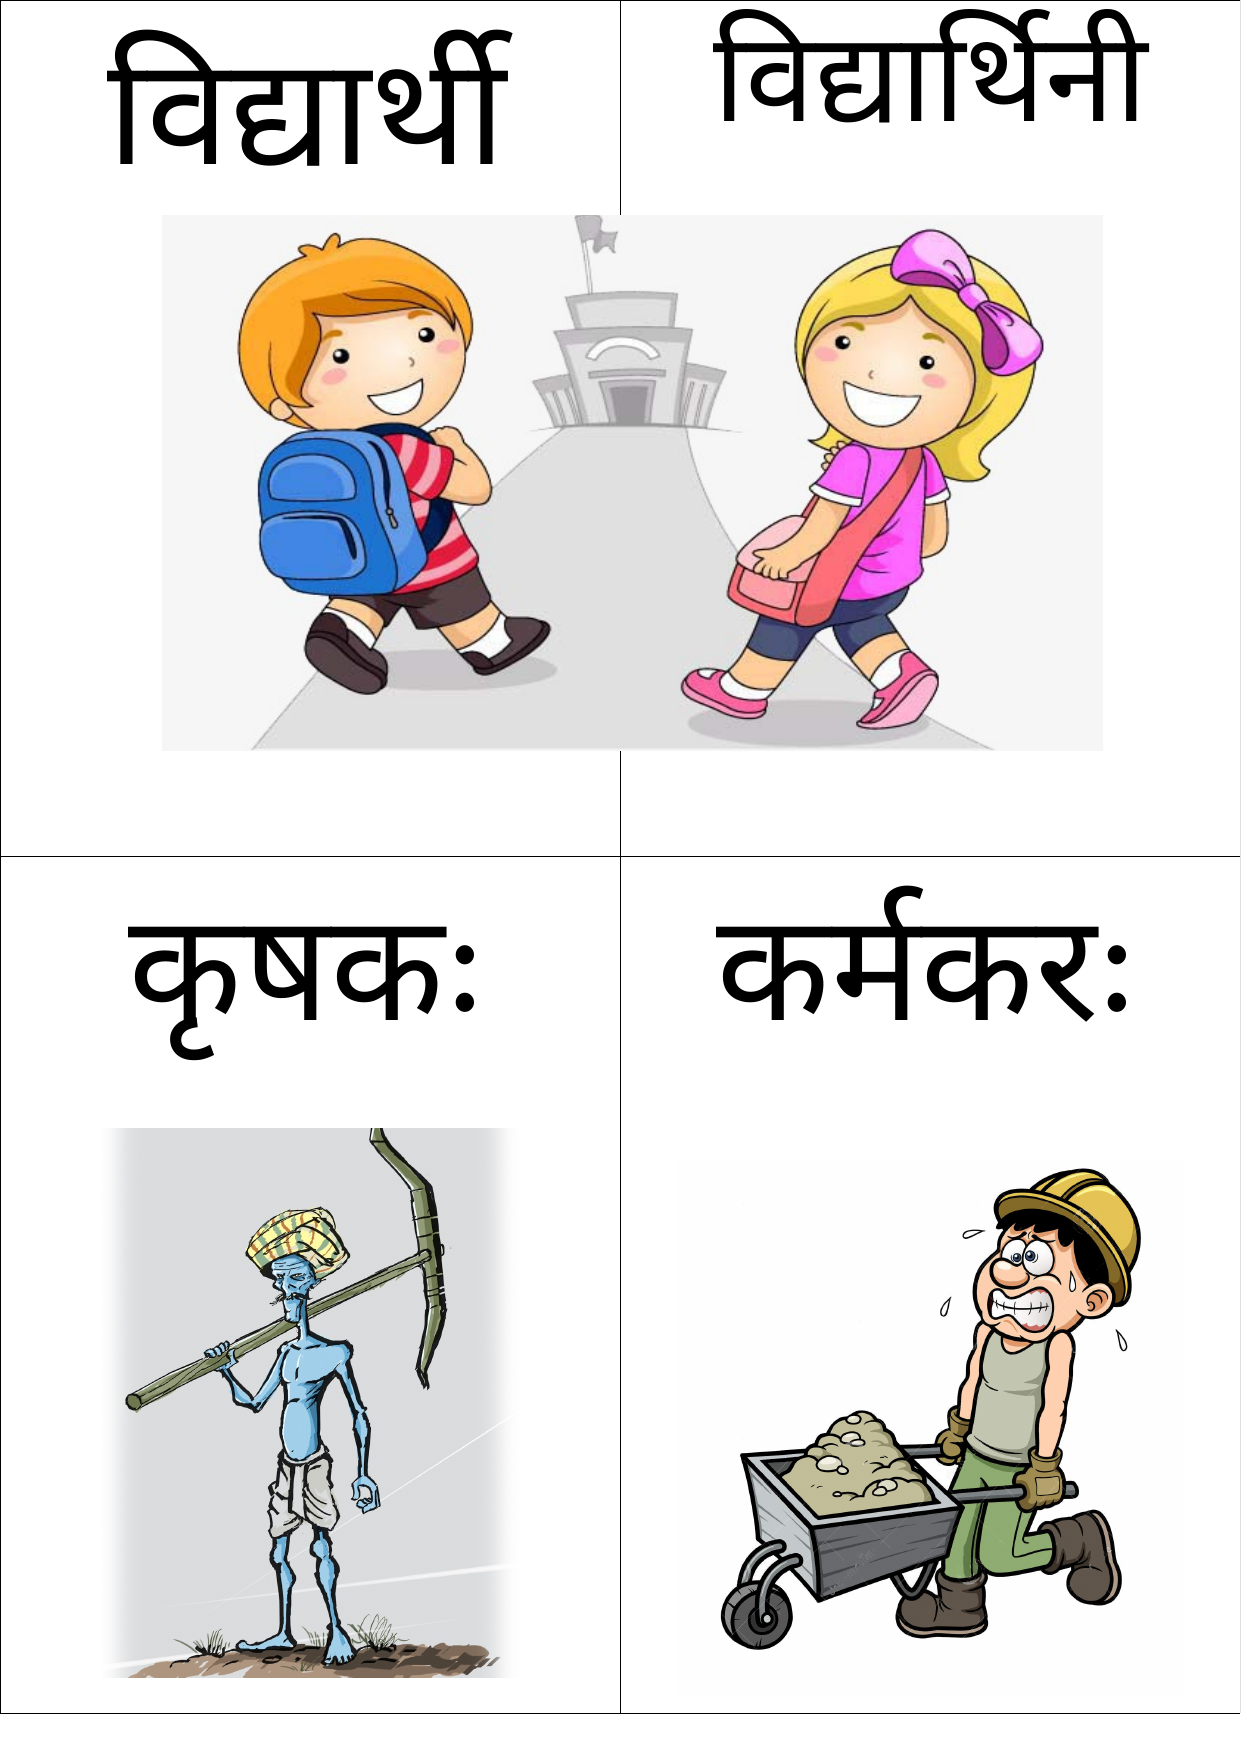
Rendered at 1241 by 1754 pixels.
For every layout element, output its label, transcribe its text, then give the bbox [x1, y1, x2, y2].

picture [678, 1154, 1185, 1696]
picture [161, 215, 1104, 751]
table_cell कृषकः [1, 857, 620, 1712]
table_cell विद्यार्थिनी [621, 1, 1240, 856]
picture [101, 1128, 519, 1678]
table_cell कर्मकरः [621, 857, 1240, 1712]
table_cell विद्यार्थी [1, 1, 620, 856]
